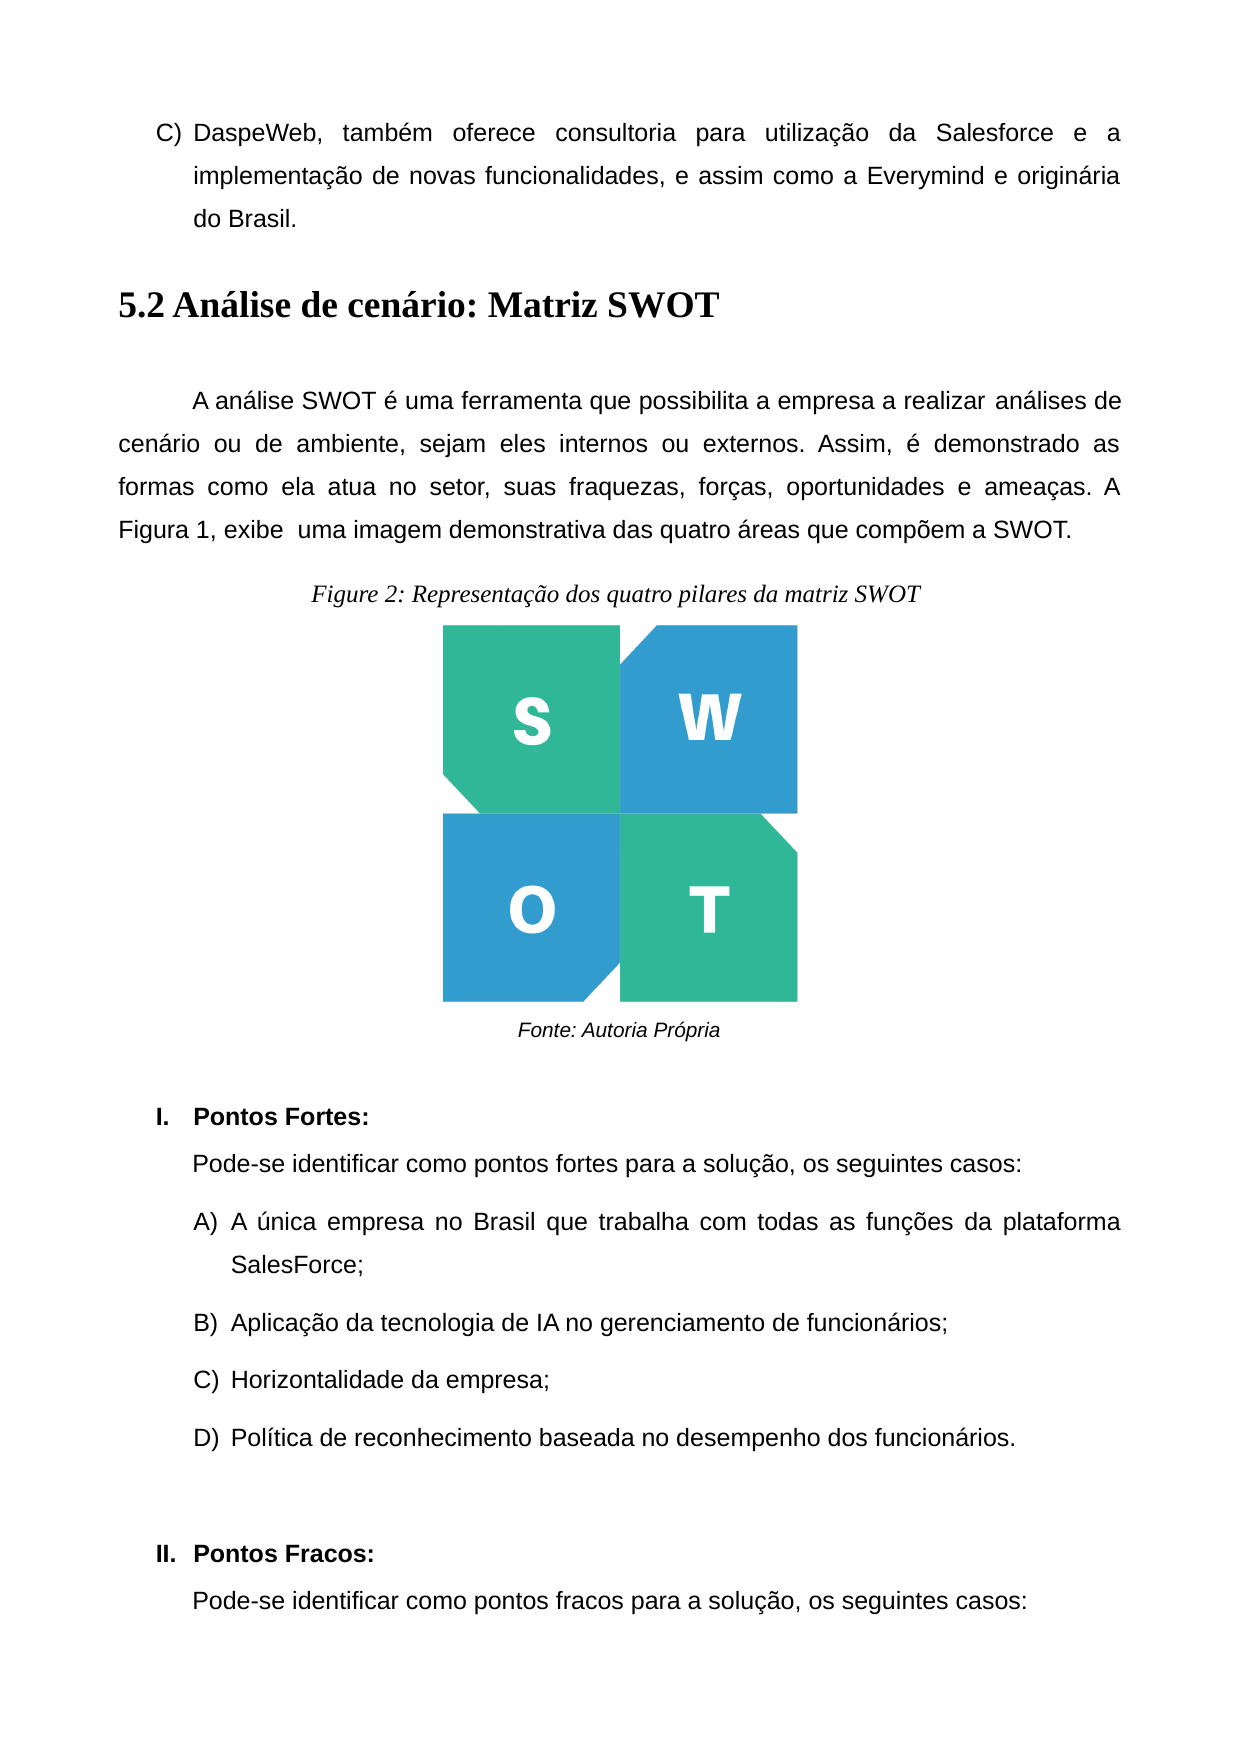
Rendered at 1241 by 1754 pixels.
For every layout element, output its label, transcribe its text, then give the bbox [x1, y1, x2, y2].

list Pontos Fortes: [156, 1102, 1122, 1130]
list DaspeWeb, também oferece consultoria para utilização da Salesforce e a implementação de novas funcionalidades, e assim como a Everymind e originária do Brasil. [156, 118, 1122, 233]
text Figure 2: Representação dos quatro pilares da matriz SWOT [286, 579, 948, 607]
list A única empresa no Brasil que trabalha com todas as funções da plataforma SalesForce; [193, 1207, 1122, 1279]
text Fonte: Autoria Própria [118, 559, 1122, 1041]
text Pode-se identificar como pontos fracos para a solução, os seguintes casos: [118, 1586, 1122, 1615]
list Política de reconhecimento baseada no desempenho dos funcionários. [193, 1423, 1122, 1452]
list Aplicação da tecnologia de IA no gerenciamento de funcionários; [193, 1308, 1122, 1337]
subtitle 5.2 Análise de cenário: Matriz SWOT [118, 283, 1122, 326]
text Pode-se identificar como pontos fortes para a solução, os seguintes casos: [118, 1149, 1122, 1178]
list Horizontalidade da empresa; [193, 1366, 1122, 1394]
text A análise SWOT é uma ferramenta que possibilita a empresa a realizar análises de cenário ou de ambiente, sejam eles internos ou externos. Assim, é demonstrado as formas como ela atua no setor, suas fraquezas, forças, oportunidades e ameaças. A Figura 1, exibe uma imagem demonstrativa das quatro áreas que compõem a SWOT. [118, 386, 1122, 544]
picture [285, 608, 948, 1006]
list Pontos Fracos: [156, 1539, 1122, 1567]
